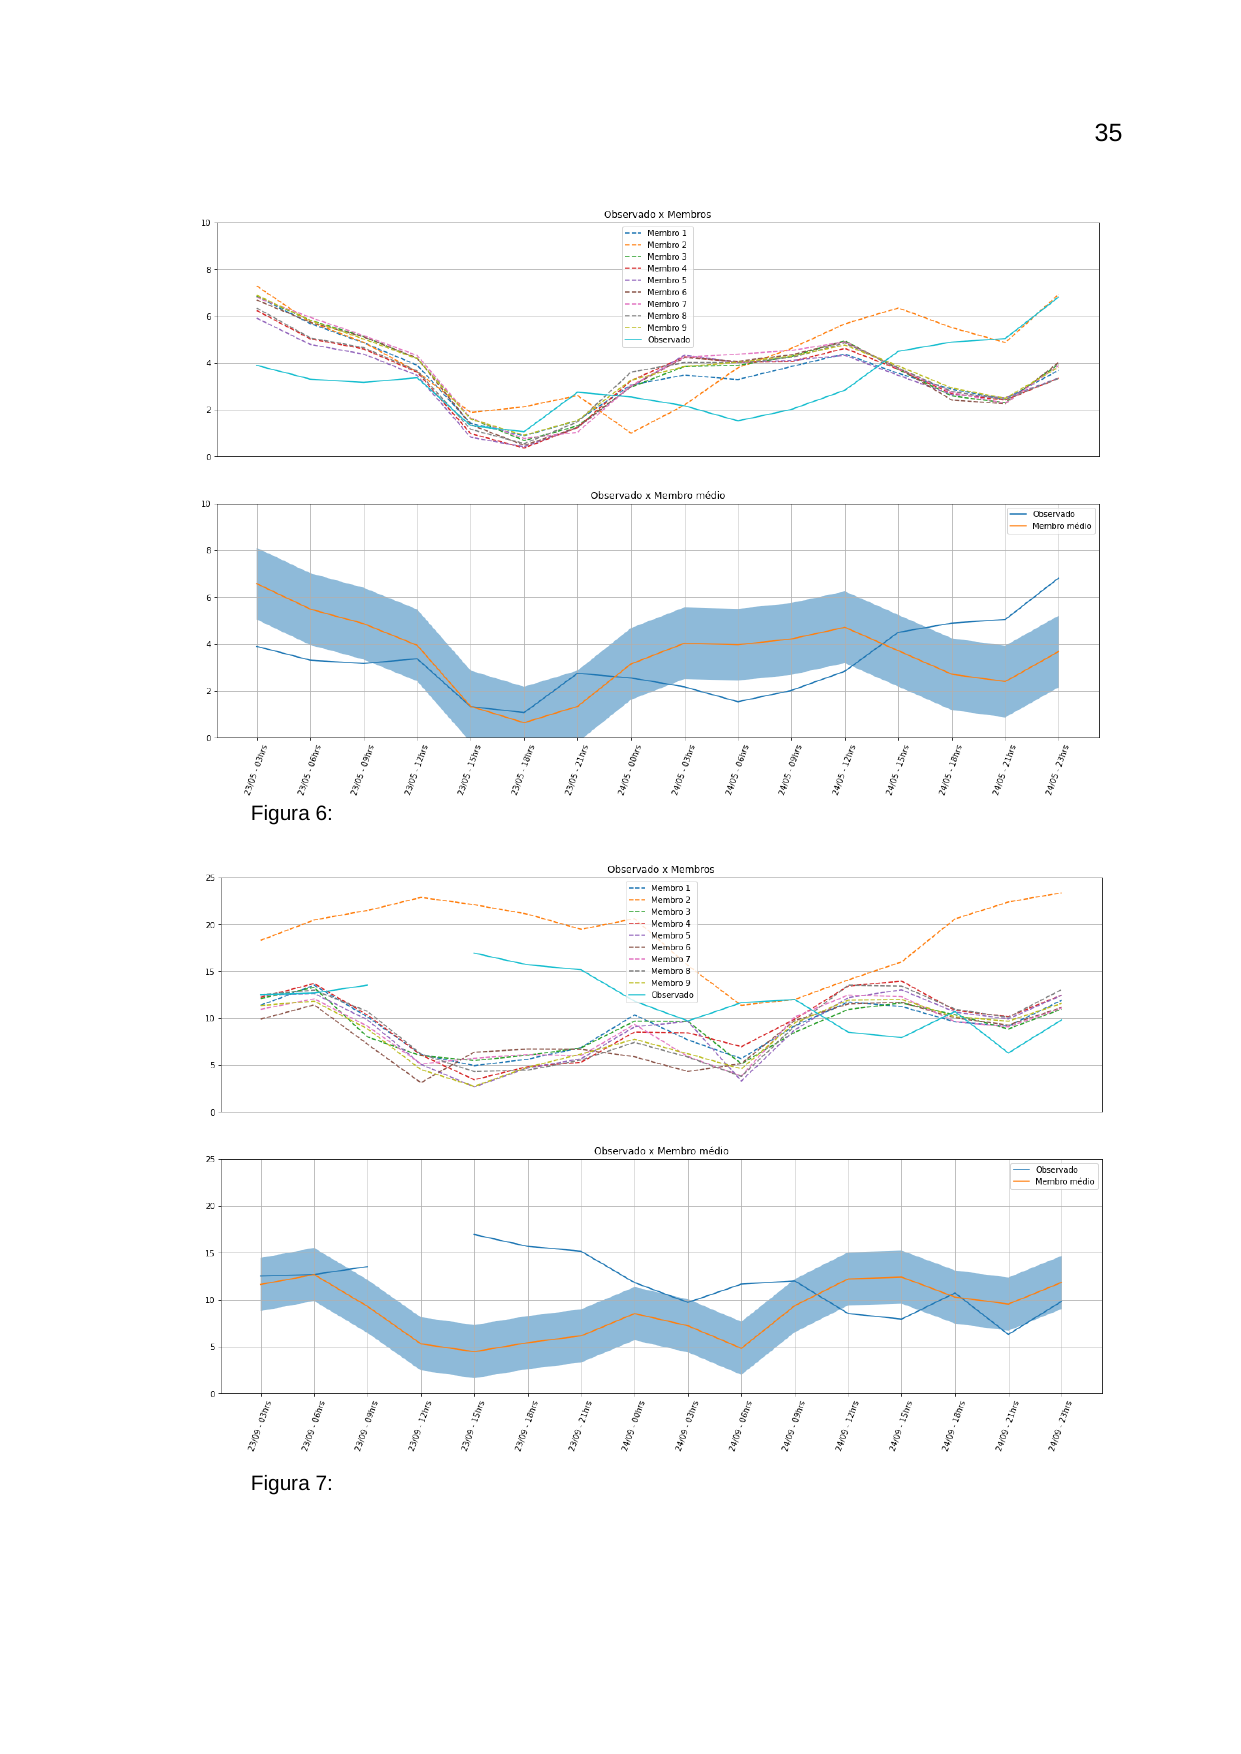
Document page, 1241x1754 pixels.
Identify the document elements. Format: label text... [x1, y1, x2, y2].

text Figura 6: [177, 204, 1122, 825]
picture [199, 859, 1107, 1457]
text Figura 7: [177, 868, 1122, 1494]
picture [196, 204, 1104, 801]
